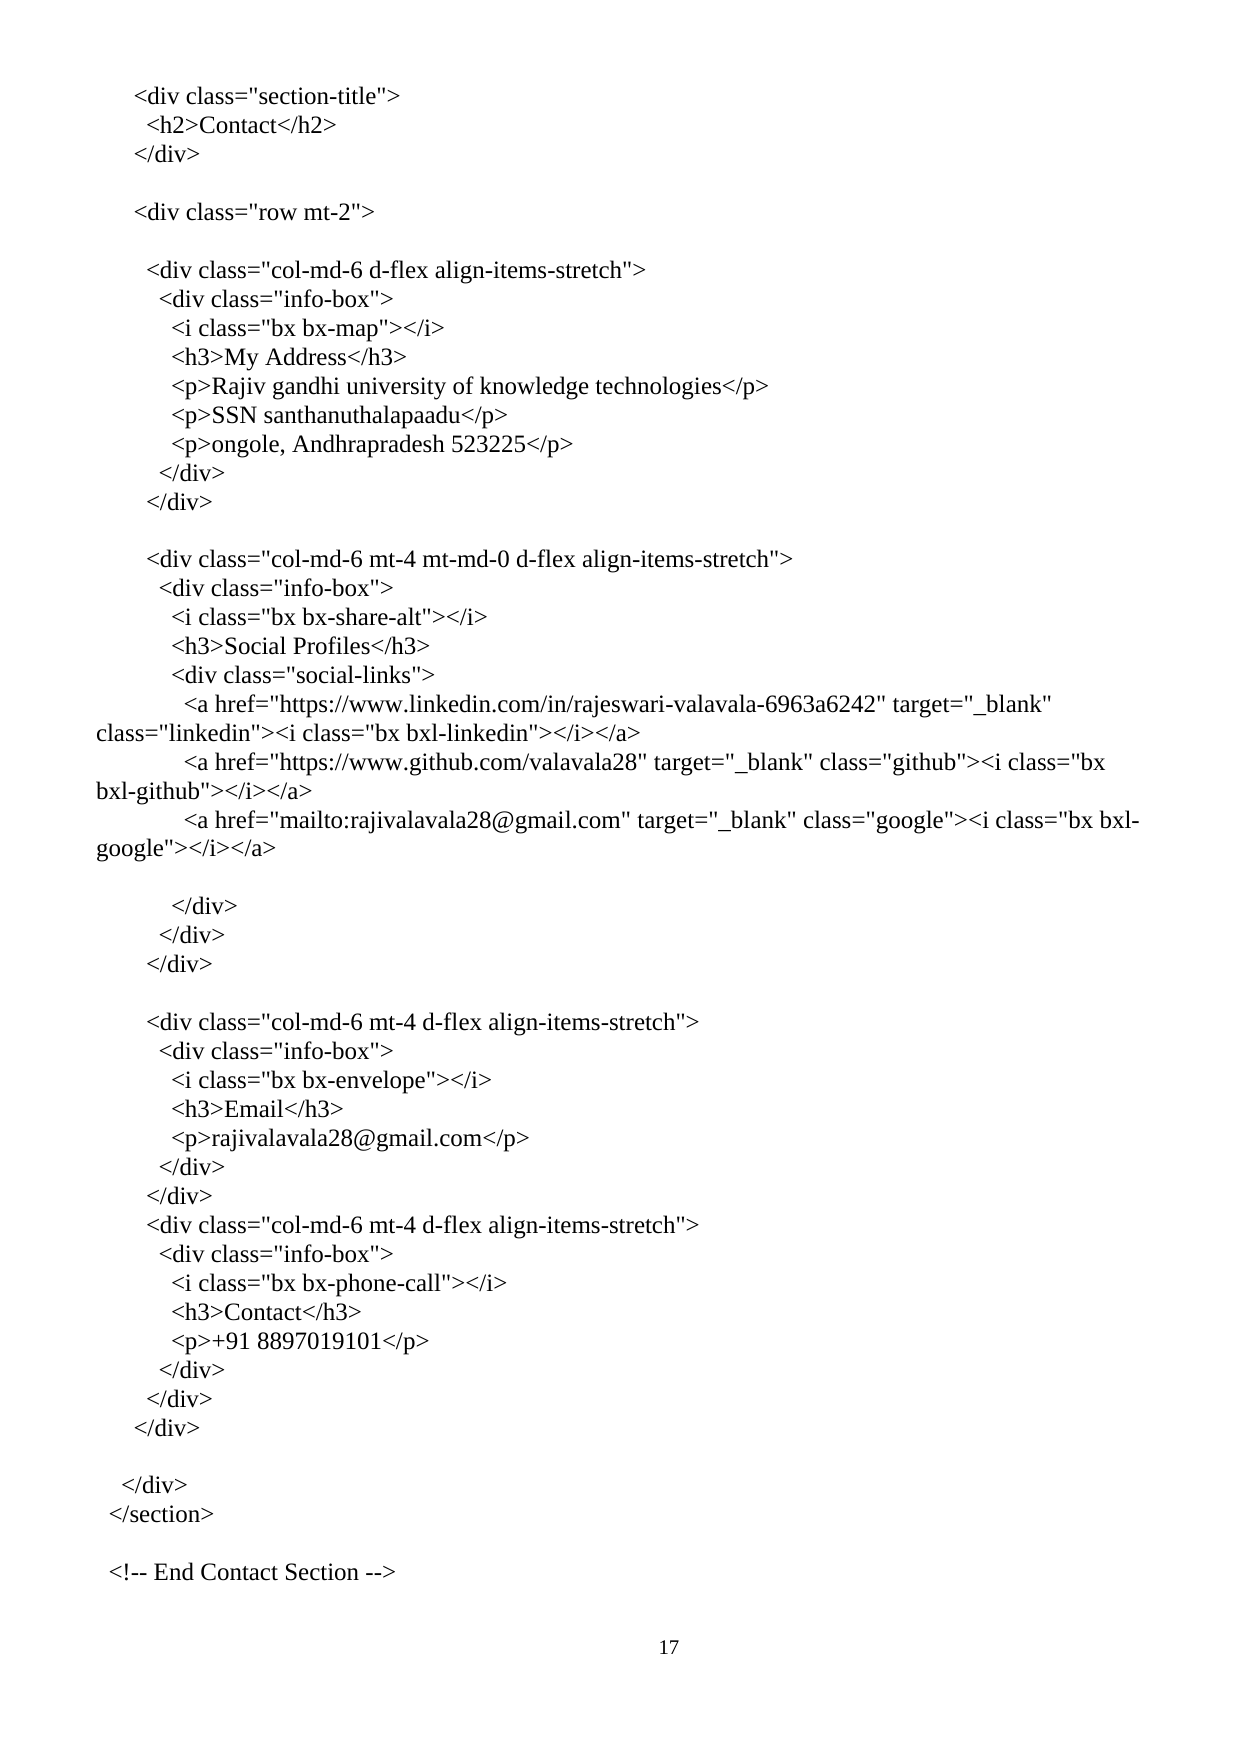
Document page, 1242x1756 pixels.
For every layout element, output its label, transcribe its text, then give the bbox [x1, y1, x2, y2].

subtitle </div> [96, 949, 1152, 978]
subtitle <div class="row mt-2"> [96, 197, 1152, 226]
subtitle <p>rajivalavala28@gmail.com</p> [96, 1123, 1152, 1152]
subtitle <p>Rajiv gandhi university of knowledge technologies</p> [96, 371, 1152, 399]
subtitle </div> [96, 1471, 1152, 1499]
subtitle <p>SSN santhanuthalapaadu</p> [96, 400, 1152, 428]
subtitle <div class="col-md-6 mt-4 d-flex align-items-stretch"> [96, 1007, 1152, 1036]
subtitle <h2>Contact</h2> [96, 110, 1152, 139]
subtitle <i class="bx bx-phone-call"></i> [96, 1268, 1152, 1297]
subtitle <div class="info-box"> [96, 284, 1152, 313]
subtitle <h3>Contact</h3> [96, 1297, 1152, 1326]
subtitle <i class="bx bx-envelope"></i> [96, 1065, 1152, 1094]
subtitle <i class="bx bx-map"></i> [96, 313, 1152, 342]
subtitle <h3>My Address</h3> [96, 342, 1152, 371]
subtitle <h3>Email</h3> [96, 1094, 1152, 1123]
subtitle <div class="info-box"> [96, 1239, 1152, 1268]
subtitle <a href="https://www.github.com/valavala28" target="_blank" class="github"><i class="bx bxl-github"></i></a> [96, 747, 1152, 804]
subtitle <p>ongole, Andhrapradesh 523225</p> [96, 429, 1152, 457]
subtitle <div class="col-md-6 mt-4 mt-md-0 d-flex align-items-stretch"> [96, 544, 1152, 573]
subtitle </div> [96, 1413, 1152, 1441]
subtitle <h3>Social Profiles</h3> [96, 631, 1152, 660]
subtitle <div class="info-box"> [96, 1036, 1152, 1065]
subtitle <div class="social-links"> [96, 660, 1152, 689]
subtitle <div class="section-title"> [96, 81, 1152, 110]
subtitle </div> [96, 891, 1152, 920]
subtitle </div> [96, 458, 1152, 486]
subtitle <a href="https://www.linkedin.com/in/rajeswari-valavala-6963a6242" target="_blank" class="linkedin"><i class="bx bxl-linkedin"></i></a> [96, 689, 1152, 747]
subtitle <div class="col-md-6 d-flex align-items-stretch"> [96, 255, 1152, 284]
subtitle </div> [96, 1152, 1152, 1181]
subtitle <!-- End Contact Section --> [96, 1557, 1152, 1586]
subtitle </div> [96, 920, 1152, 949]
subtitle <div class="info-box"> [96, 573, 1152, 602]
subtitle </div> [96, 1181, 1152, 1210]
subtitle <i class="bx bx-share-alt"></i> [96, 602, 1152, 631]
subtitle <p>+91 8897019101</p> [96, 1326, 1152, 1354]
subtitle </div> [96, 487, 1152, 515]
subtitle </section> [96, 1499, 1152, 1528]
subtitle </div> [96, 1355, 1152, 1383]
subtitle <div class="col-md-6 mt-4 d-flex align-items-stretch"> [96, 1210, 1152, 1239]
subtitle <a href="mailto:rajivalavala28@gmail.com" target="_blank" class="google"><i class="bx bxl-google"></i></a> [96, 805, 1152, 862]
subtitle </div> [96, 1384, 1152, 1412]
subtitle </div> [96, 139, 1152, 168]
